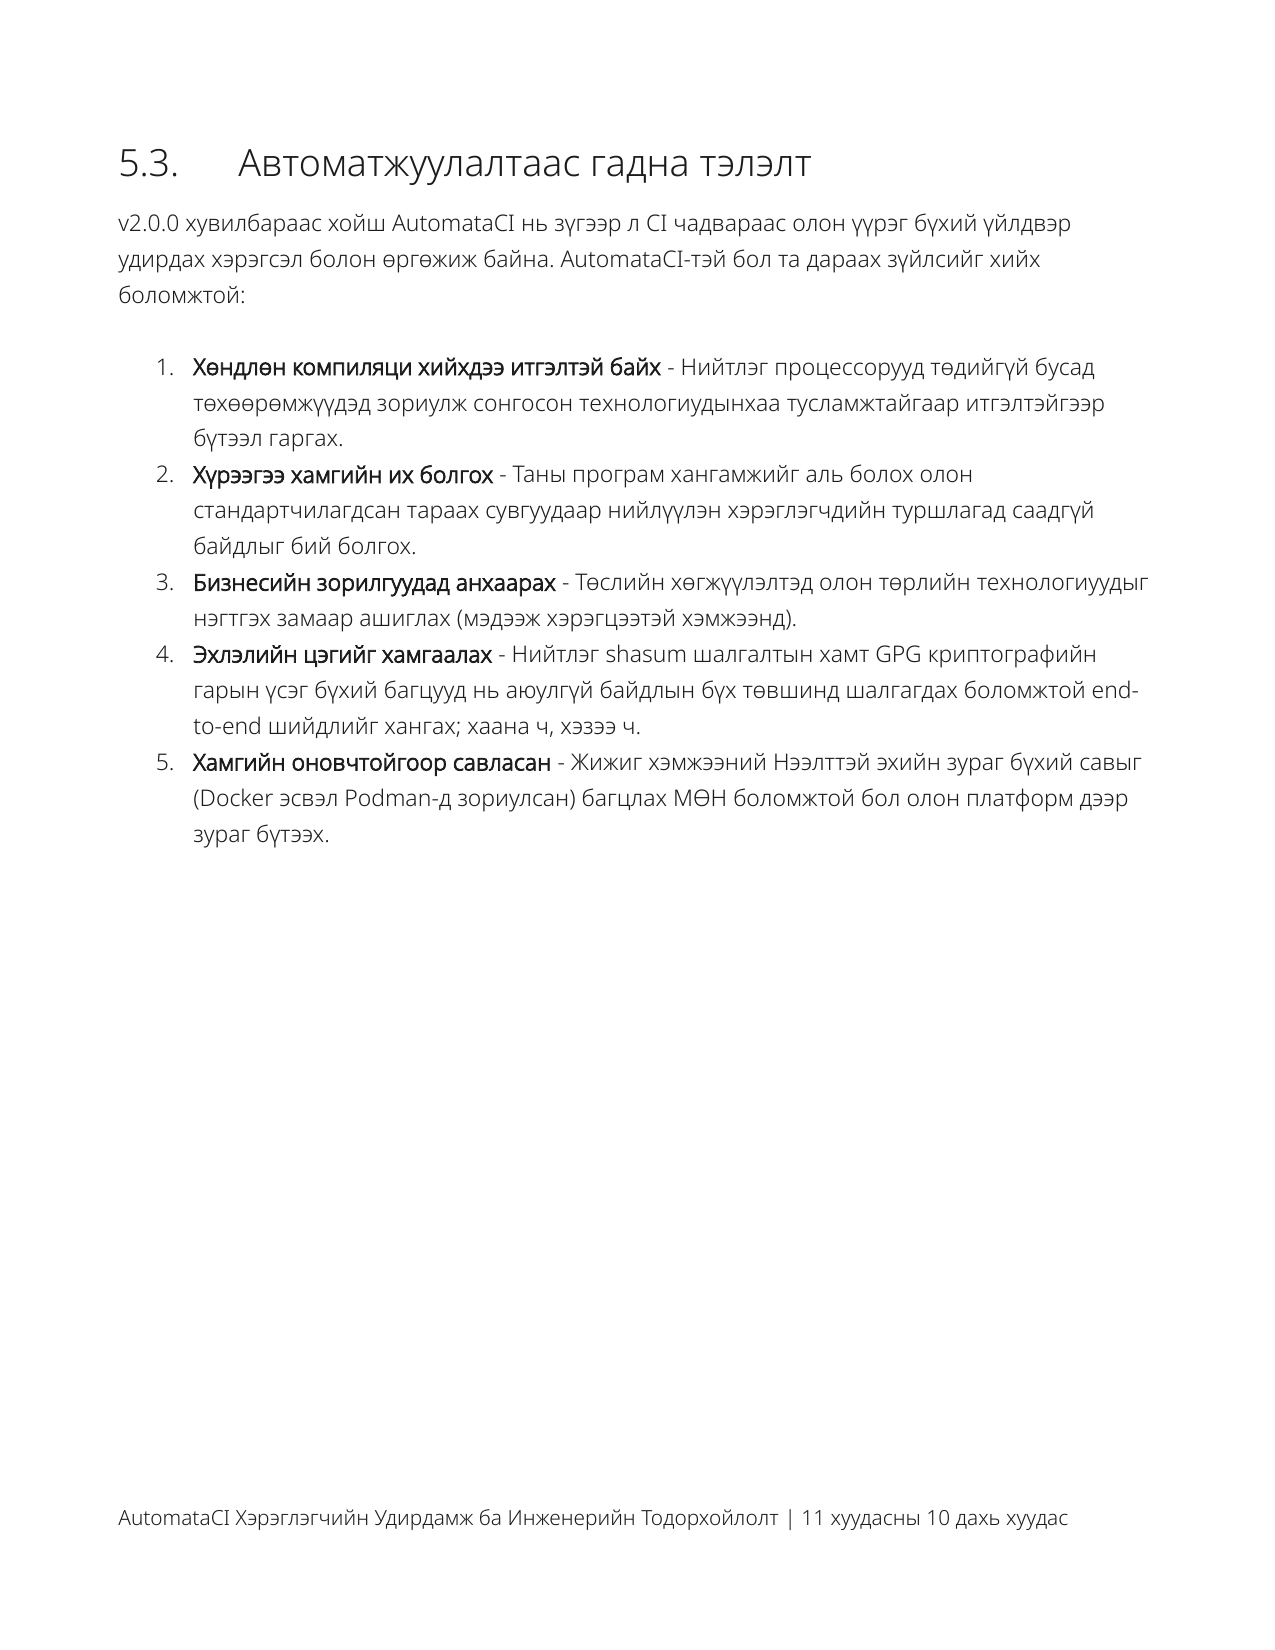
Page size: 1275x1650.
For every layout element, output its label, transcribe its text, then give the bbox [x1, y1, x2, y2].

list Эхлэлийн цэгийг хамгаалах - Нийтлэг shasum шалгалтын хамт GPG криптографийн гарын үсэг бүхий багцууд нь аюулгүй байдлын бүх төвшинд шалгагдах боломжтой end-to-end шийдлийг хангах; хаана ч, хэзээ ч. [156, 638, 1157, 741]
list Хамгийн оновчтойгоор савласан - Жижиг хэмжээний Нээлттэй эхийн зураг бүхий савыг (Docker эсвэл Podman-д зориулсан) багцлах МӨН боломжтой бол олон платформ дээр зураг бүтээх. [156, 746, 1157, 849]
text v2.0.0 хувилбараас хойш AutomataCI нь зүгээр л CI чадвараас олон үүрэг бүхий үйлдвэр удирдах хэрэгсэл болон өргөжиж байна. AutomataCI-тэй бол та дараах зүйлсийг хийх боломжтой: [118, 207, 1157, 310]
list Хөндлөн компиляци хийхдээ итгэлтэй байх - Нийтлэг процессорууд төдийгүй бусад төхөөрөмжүүдэд зориулж сонгосон технологиудынхаа тусламжтайгаар итгэлтэйгээр бүтээл гаргах. [156, 351, 1157, 454]
subtitle Автоматжуулалтаас гадна тэлэлт [118, 136, 1157, 187]
list Хүрээгээ хамгийн их болгох - Таны програм хангамжийг аль болох олон стандартчилагдсан тараах сувгуудаар нийлүүлэн хэрэглэгчдийн туршлагад саадгүй байдлыг бий болгох. [156, 458, 1157, 561]
list Бизнесийн зорилгуудад анхаарах - Төслийн хөгжүүлэлтэд олон төрлийн технологиуудыг нэгтгэх замаар ашиглах (мэдээж хэрэгцээтэй хэмжээнд). [156, 566, 1157, 633]
